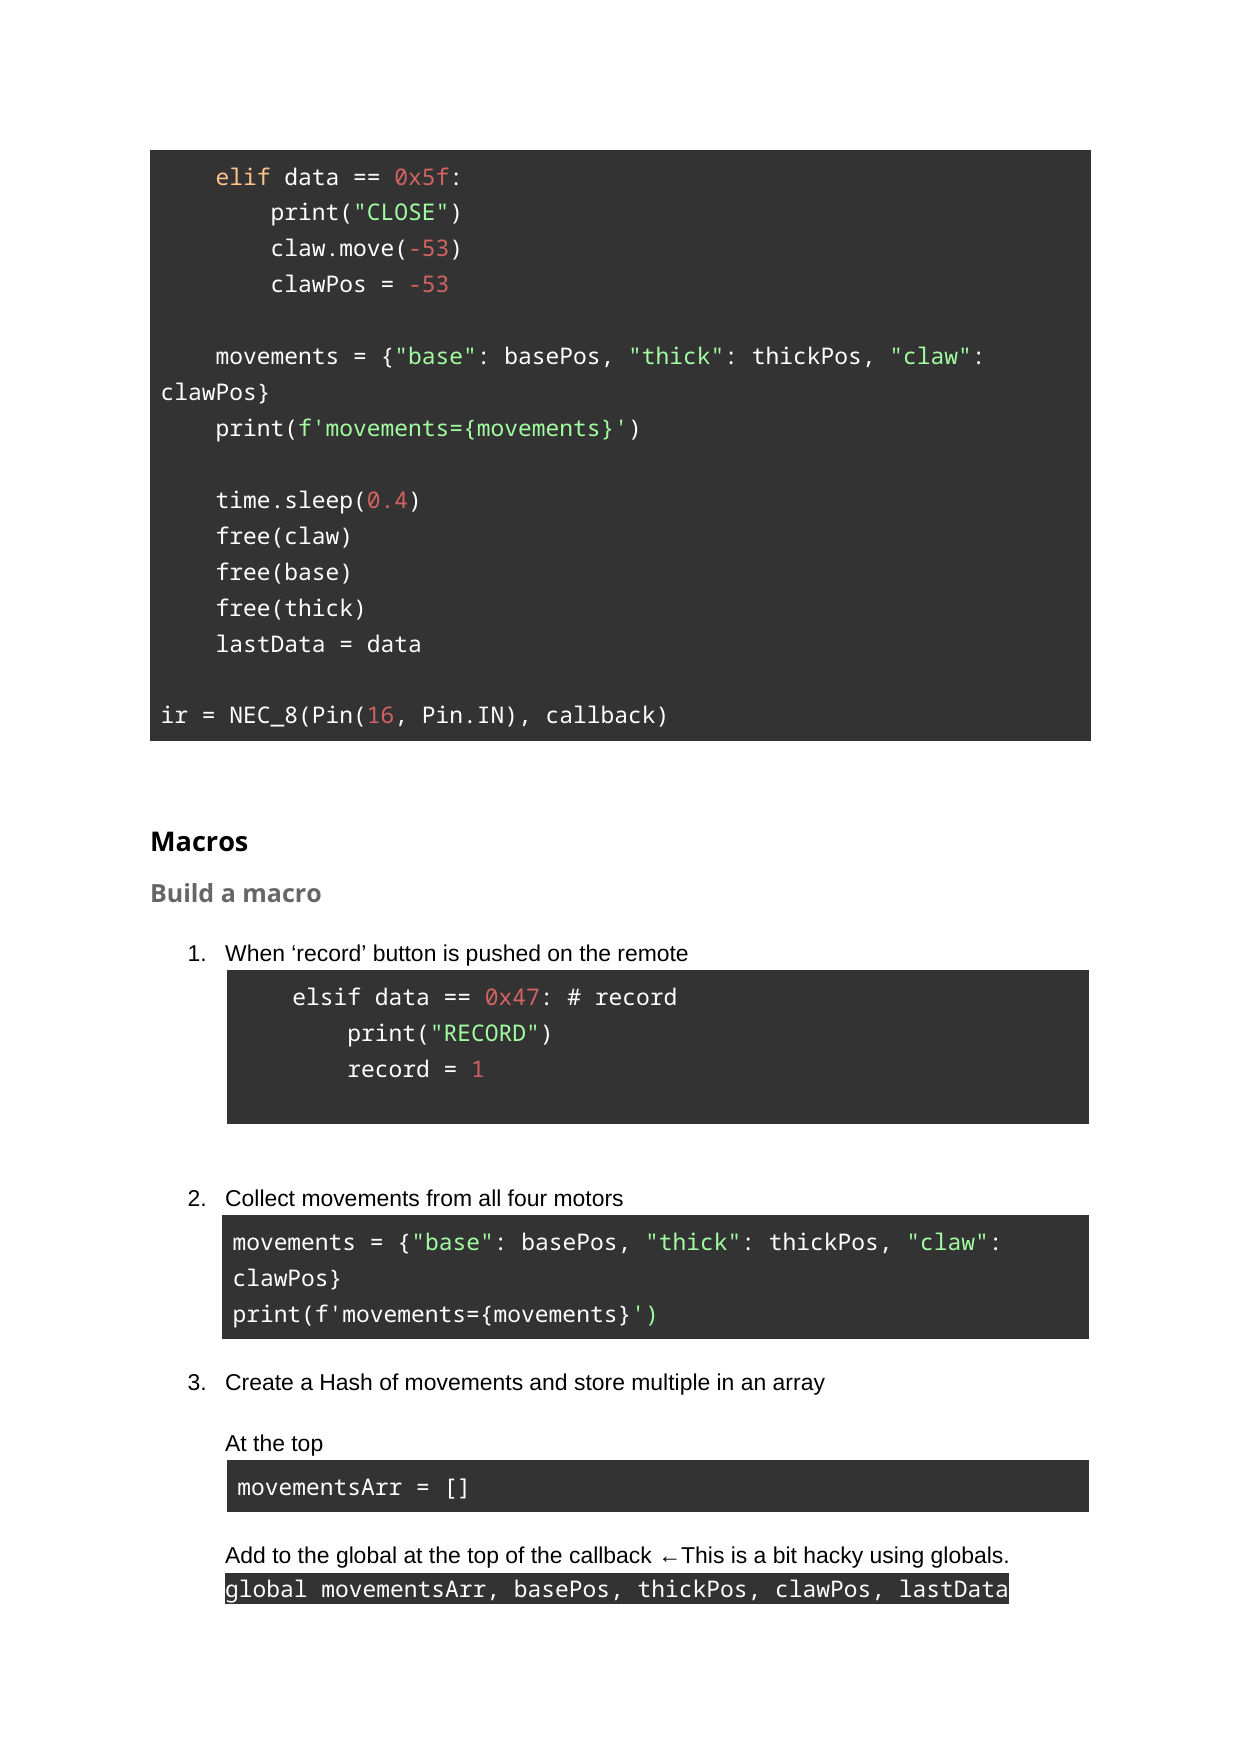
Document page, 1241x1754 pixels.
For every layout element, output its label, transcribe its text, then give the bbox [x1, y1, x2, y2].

table_header elif data == 0x5f: print("CLOSE") claw.move(-53) clawPos = -53 movements = {"base": basePos, "thick": thickPos, "claw": clawPos} print(f'movements={movements}') time.sleep(0.4) free(claw) free(base) free(thick) lastData = data ir = NEC_8(Pin(16, Pin.IN), callback) [150, 150, 1091, 741]
table_header movementsArr = [] [227, 1460, 1089, 1512]
text global movementsArr, basePos, thickPos, clawPos, lastData [150, 1572, 1090, 1604]
subtitle Macros [150, 822, 1090, 859]
table_header elsif data == 0x47: # record print("RECORD") record = 1 [227, 970, 1089, 1124]
list Create a Hash of movements and store multiple in an array [187, 1369, 1090, 1396]
text At the top [225, 1430, 1090, 1456]
subtitle Build a macro [150, 876, 1090, 910]
list When ‘record’ button is pushed on the remote [187, 940, 1090, 967]
table_header movements = {"base": basePos, "thick": thickPos, "claw": clawPos} print(f'movements={movements}') [222, 1215, 1089, 1339]
text Add to the global at the top of the callback ←This is a bit hacky using globals. [225, 1542, 1090, 1569]
list Collect movements from all four motors [187, 1185, 1090, 1211]
